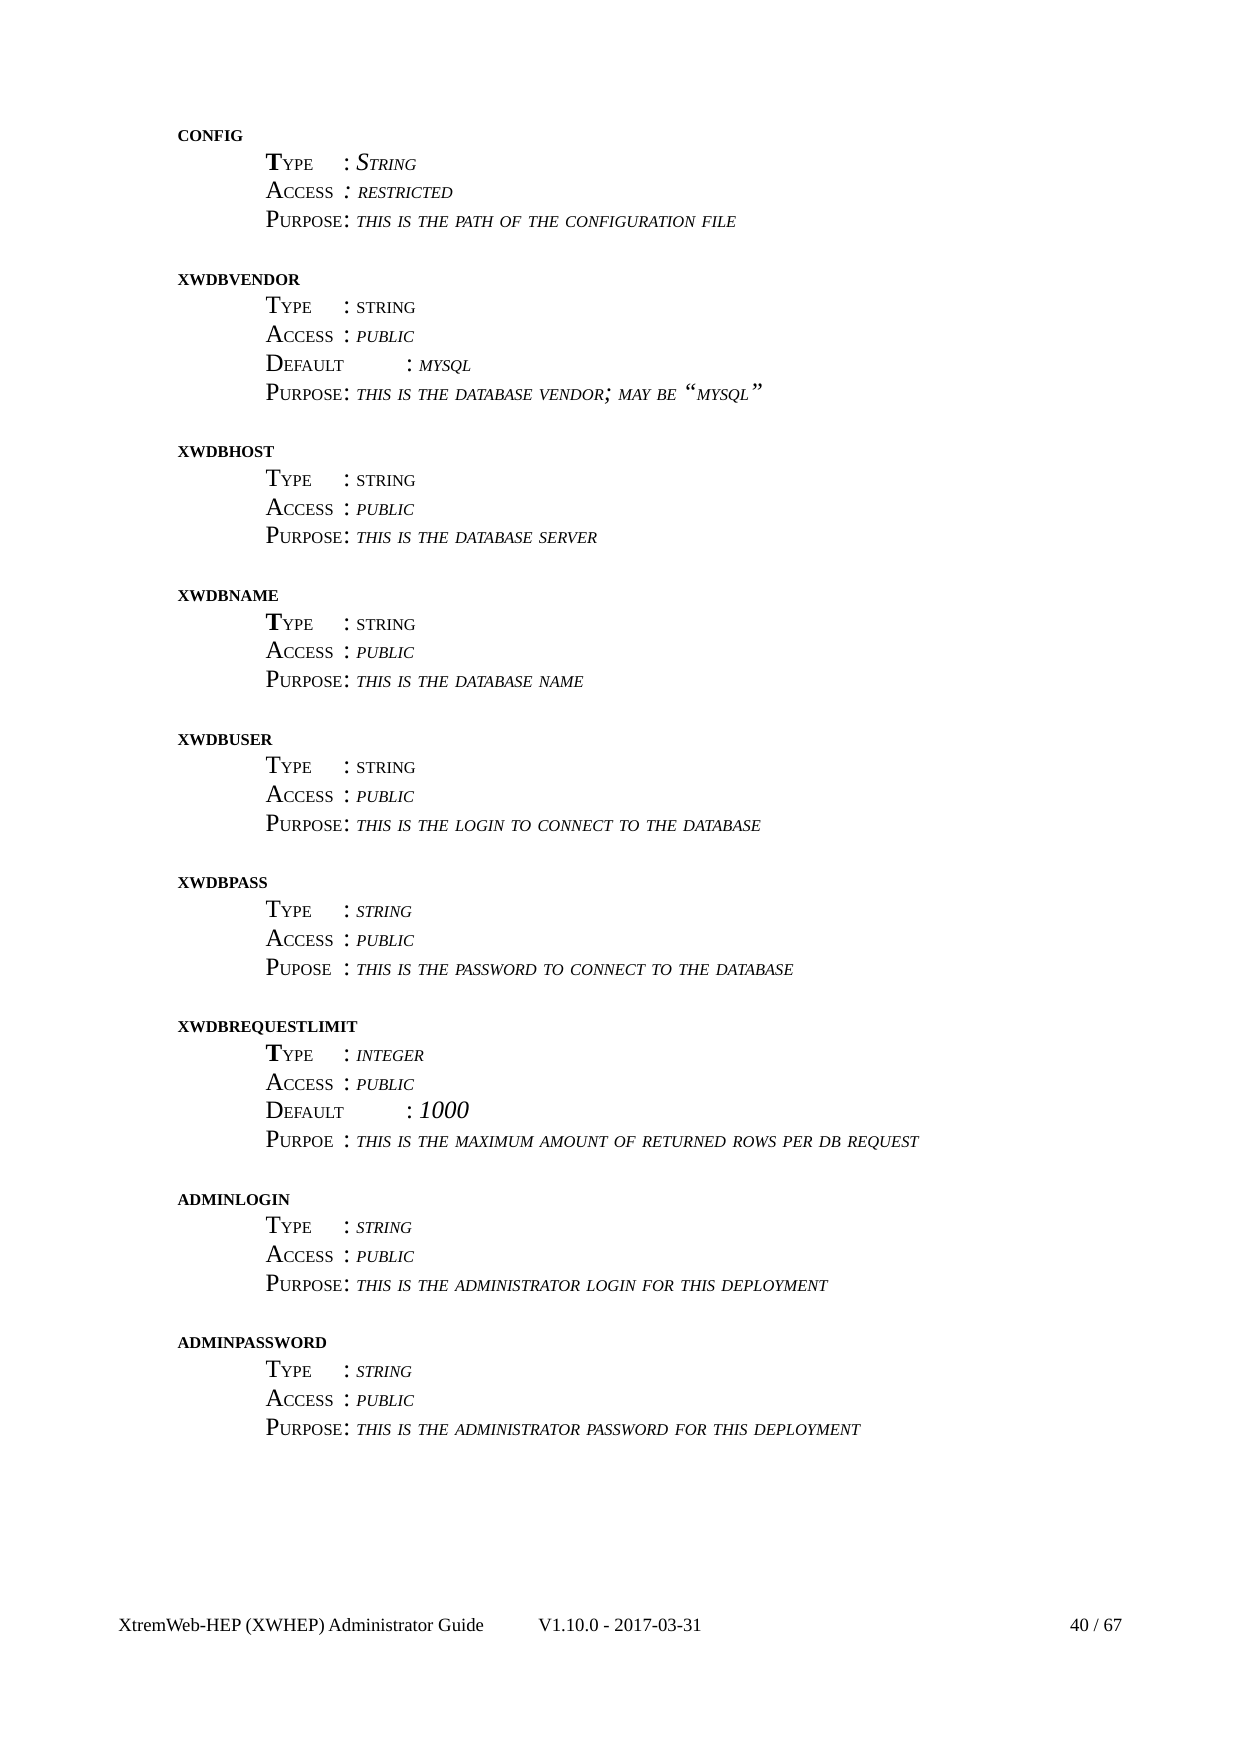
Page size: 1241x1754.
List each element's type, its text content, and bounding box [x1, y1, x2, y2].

text Access : public [265, 923, 1122, 952]
text Purpose : this is the database name [265, 664, 1122, 693]
text Type : string [265, 894, 1122, 923]
text Type : integer [265, 1038, 1122, 1067]
text xwdbrequestlimit [177, 1009, 1122, 1038]
text Purpose : this is the database vendor; may be “mysql” [265, 377, 1122, 406]
text Access : public [265, 1239, 1122, 1268]
text Purpose : this is the path of the configuration file [265, 204, 1122, 233]
text Default : 1000 [265, 1096, 1122, 1124]
text Purpoe : this is the maximum amount of returned rows per db request [265, 1124, 1122, 1153]
text Access : public [265, 1383, 1122, 1412]
text xwdbvendor [177, 262, 1122, 291]
text xwdbhost [177, 434, 1122, 463]
text Type : string [265, 607, 1122, 636]
text Access : public [265, 319, 1122, 348]
text Type : string [265, 1354, 1122, 1383]
text Access : public [265, 1067, 1122, 1096]
text xwdbname [177, 578, 1122, 607]
text adminpassword [177, 1326, 1122, 1354]
text Purpose : this is the administrator password for this deployment [265, 1412, 1122, 1441]
text Type : String [265, 147, 1122, 176]
text Access : public [265, 636, 1122, 664]
text Access : public [265, 779, 1122, 808]
text Type : string [265, 291, 1122, 319]
text Type : string [265, 463, 1122, 492]
text Access : restricted [265, 176, 1122, 204]
text Purpose : this is the database server [265, 521, 1122, 549]
text Access : public [265, 492, 1122, 521]
text Purpose : this is the login to connect to the database [265, 808, 1122, 837]
text Default : mysql [265, 348, 1122, 377]
text Type : string [265, 751, 1122, 779]
text config [177, 118, 1122, 147]
text xwdbpass [177, 866, 1122, 894]
text Pupose : this is the password to connect to the database [265, 952, 1122, 981]
text Type : string [265, 1211, 1122, 1239]
text xwdbuser [177, 722, 1122, 751]
text adminlogin [177, 1182, 1122, 1211]
text Purpose : this is the administrator login for this deployment [265, 1268, 1122, 1297]
